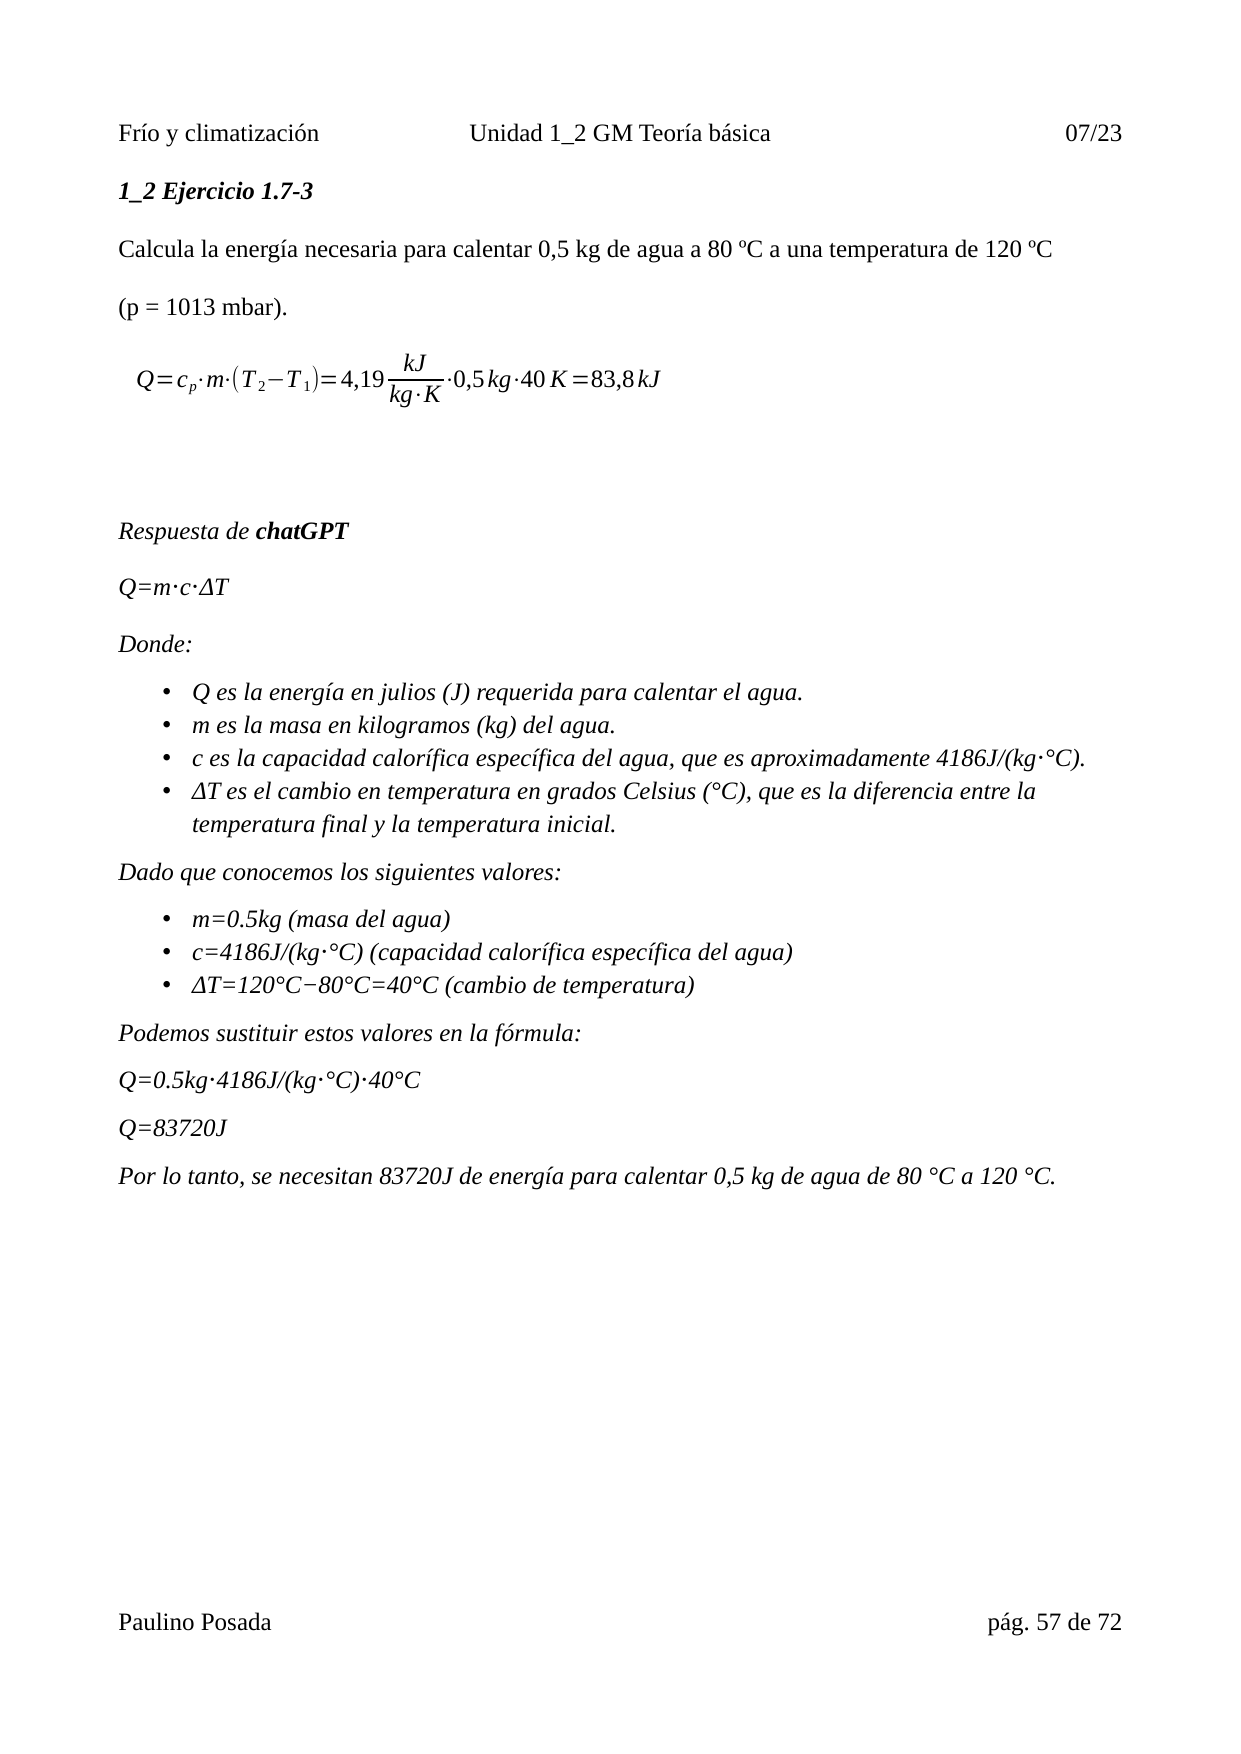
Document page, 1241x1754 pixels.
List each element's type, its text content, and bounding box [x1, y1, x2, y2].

list c=4186J/(kg⋅°C) (capacidad calorífica específica del agua) [162, 937, 1122, 966]
text Calcula la energía necesaria para calentar 0,5 kg de agua a 80 ºC a una temperatura de 120 ºC [118, 234, 1122, 263]
list ΔT es el cambio en temperatura en grados Celsius (°C), que es la diferencia entre la temperatura final y la temperatura inicial. [162, 776, 1122, 838]
text Por lo tanto, se necesitan 83720J de energía para calentar 0,5 kg de agua de 80 °C a 120 °C. [118, 1161, 1122, 1189]
list Q es la energía en julios (J) requerida para calentar el agua. [162, 677, 1122, 706]
text Respuesta de chatGPT [118, 516, 1122, 545]
text Q=83720J [118, 1113, 1122, 1142]
list ΔT=120°C−80°C=40°C (cambio de temperatura) [162, 970, 1122, 999]
list m es la masa en kilogramos (kg) del agua. [162, 710, 1122, 739]
list c es la capacidad calorífica específica del agua, que es aproximadamente 4186J/(kg⋅°C). [162, 743, 1122, 772]
text Dado que conocemos los siguientes valores: [118, 857, 1122, 886]
text (p = 1013 mbar). [118, 292, 1122, 321]
text 1_2 Ejercicio 1.7-3 [118, 176, 1122, 205]
text Donde: [118, 629, 1122, 658]
text Q=0.5kg⋅4186J/(kg⋅°C)⋅40°C [118, 1066, 1122, 1094]
text Podemos sustituir estos valores en la fórmula: [118, 1018, 1122, 1047]
text Q=m⋅c⋅ΔT [118, 572, 1122, 601]
list m=0.5kg (masa del agua) [162, 904, 1122, 933]
